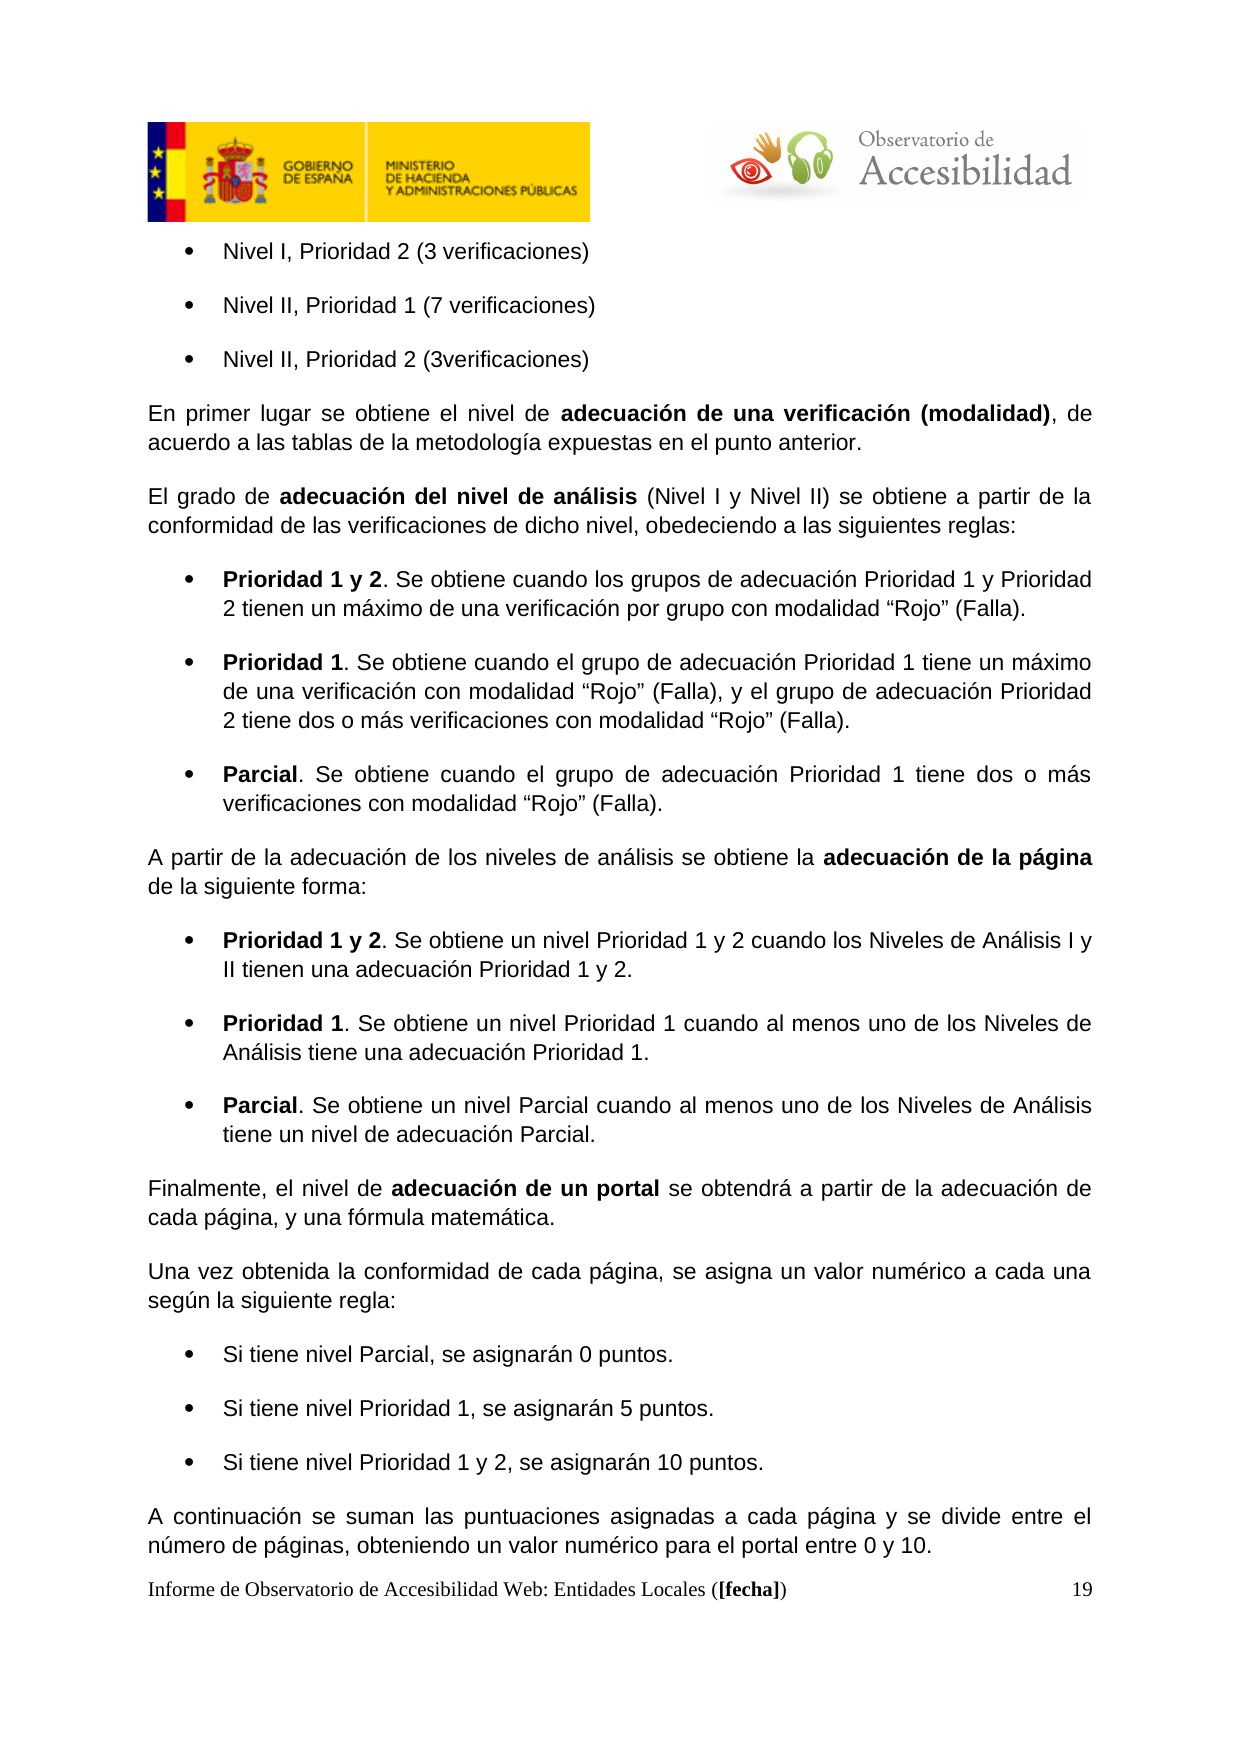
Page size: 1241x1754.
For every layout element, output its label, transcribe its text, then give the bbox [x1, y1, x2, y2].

picture [147, 122, 591, 222]
text A partir de la adecuación de los niveles de análisis se obtiene la adecuación de la página de la siguiente forma: [148, 844, 1092, 899]
text El grado de adecuación del nivel de análisis (Nivel I y Nivel II) se obtiene a partir de la conformidad de las verificaciones de dicho nivel, obedeciendo a las siguientes reglas: [148, 483, 1092, 538]
list Si tiene nivel Prioridad 1, se asignarán 5 puntos. [185, 1395, 1092, 1421]
text Finalmente, el nivel de adecuación de un portal se obtendrá a partir de la adecuación de cada página, y una fórmula matemática. [148, 1175, 1092, 1231]
text A continuación se suman las puntuaciones asignadas a cada página y se divide entre el número de páginas, obteniendo un valor numérico para el portal entre 0 y 10. [148, 1503, 1092, 1558]
picture [710, 122, 1086, 205]
list Prioridad 1. Se obtiene un nivel Prioridad 1 cuando al menos uno de los Niveles de Análisis tiene una adecuación Prioridad 1. [185, 1009, 1092, 1065]
text En primer lugar se obtiene el nivel de adecuación de una verificación (modalidad), de acuerdo a las tablas de la metodología expuestas en el punto anterior. [148, 400, 1092, 455]
list Prioridad 1. Se obtiene cuando el grupo de adecuación Prioridad 1 tiene un máximo de una verificación con modalidad “Rojo” (Falla), y el grupo de adecuación Prioridad 2 tiene dos o más verificaciones con modalidad “Rojo” (Falla). [185, 649, 1092, 733]
list Nivel I, Prioridad 2 (3 verificaciones) [185, 238, 1092, 264]
list Prioridad 1 y 2. Se obtiene un nivel Prioridad 1 y 2 cuando los Niveles de Análisis I y II tienen una adecuación Prioridad 1 y 2. [185, 927, 1092, 982]
list Si tiene nivel Parcial, se asignarán 0 puntos. [185, 1341, 1092, 1367]
text Una vez obtenida la conformidad de cada página, se asigna un valor numérico a cada una según la siguiente regla: [148, 1258, 1092, 1313]
list Parcial. Se obtiene cuando el grupo de adecuación Prioridad 1 tiene dos o más verificaciones con modalidad “Rojo” (Falla). [185, 761, 1092, 816]
list Parcial. Se obtiene un nivel Parcial cuando al menos uno de los Niveles de Análisis tiene un nivel de adecuación Parcial. [185, 1092, 1092, 1148]
list Si tiene nivel Prioridad 1 y 2, se asignarán 10 puntos. [185, 1449, 1092, 1475]
list Prioridad 1 y 2. Se obtiene cuando los grupos de adecuación Prioridad 1 y Prioridad 2 tienen un máximo de una verificación por grupo con modalidad “Rojo” (Falla). [185, 566, 1092, 621]
list Nivel II, Prioridad 1 (7 verificaciones) [185, 292, 1092, 318]
list Nivel II, Prioridad 2 (3verificaciones) [185, 346, 1092, 372]
